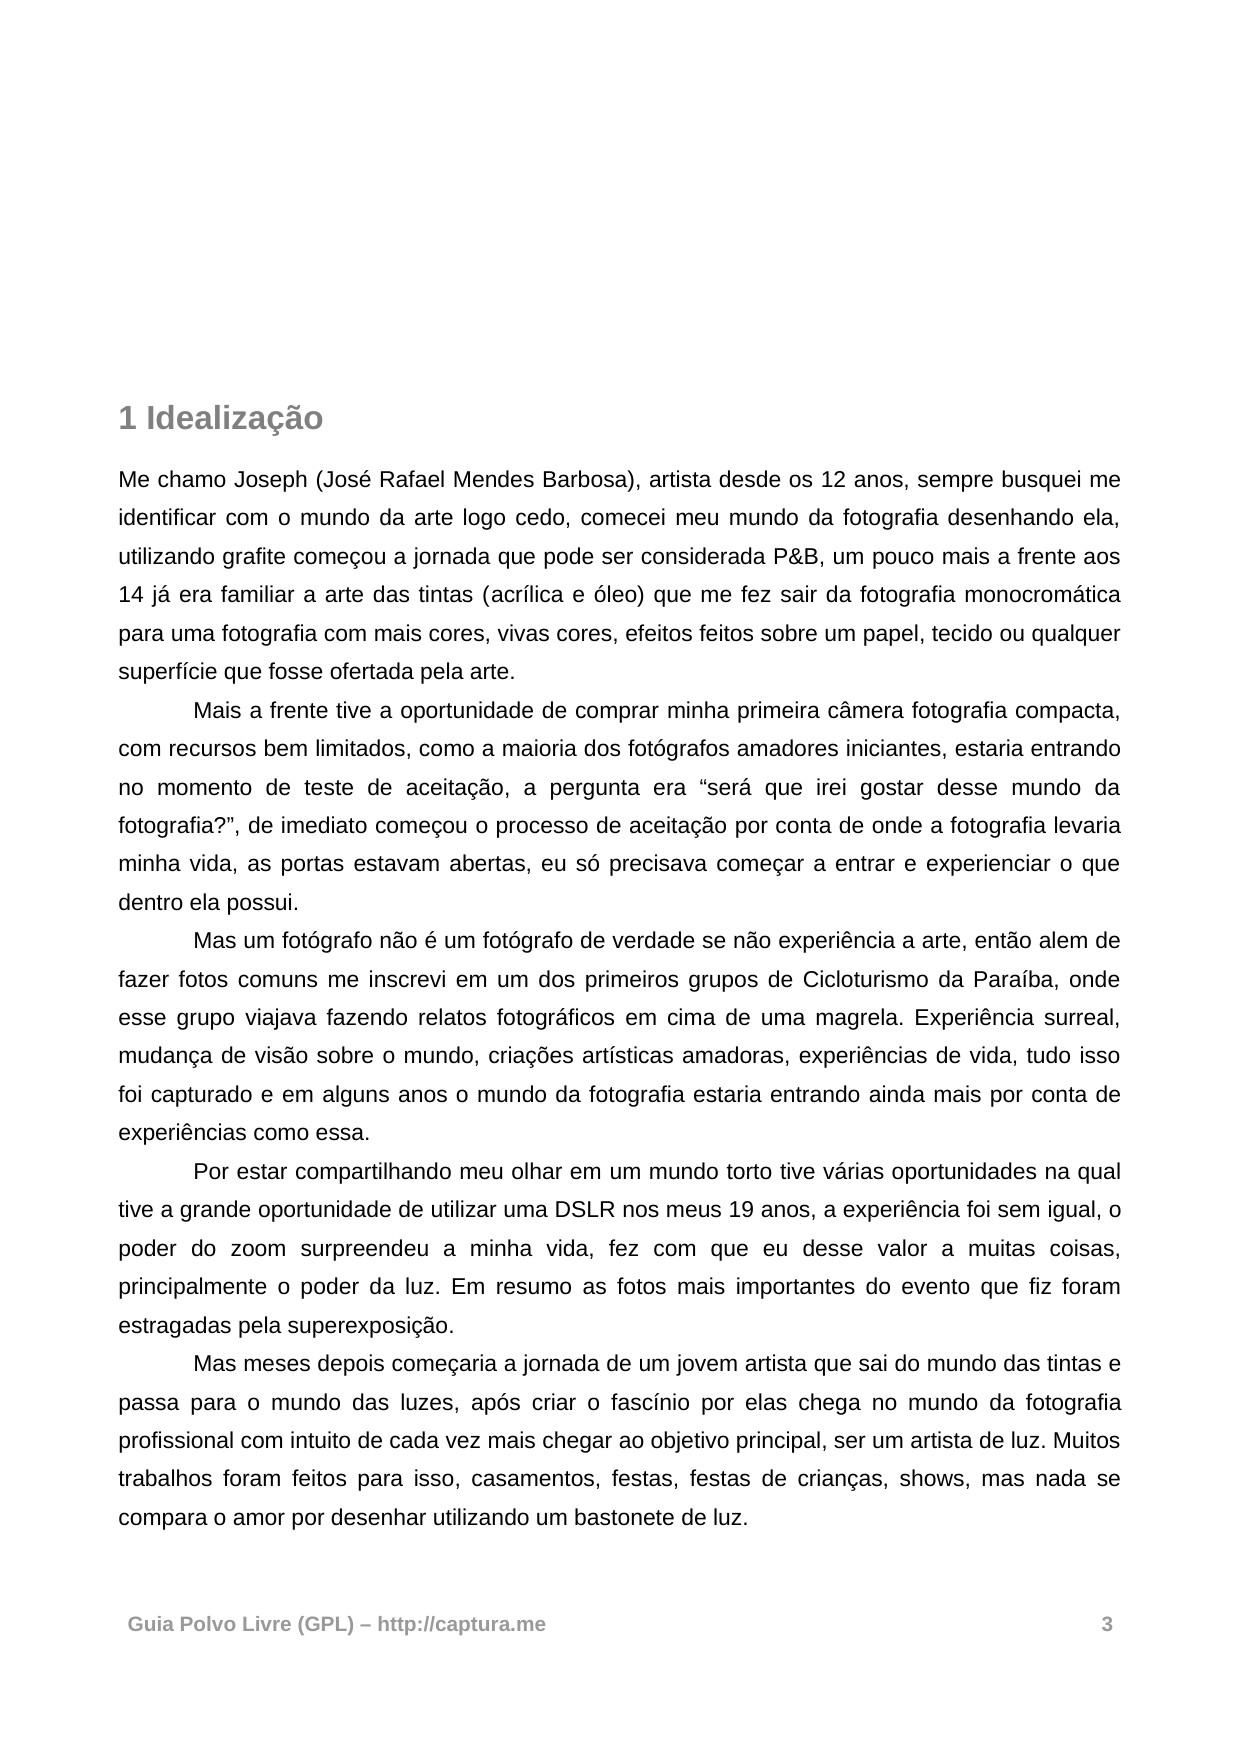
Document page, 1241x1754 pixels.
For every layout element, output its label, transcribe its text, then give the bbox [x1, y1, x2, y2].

text Mas um fotógrafo não é um fotógrafo de verdade se não experiência a arte, então alem de fazer fotos comuns me inscrevi em um dos primeiros grupos de Cicloturismo da Paraíba, onde esse grupo viajava fazendo relatos fotográficos em cima de uma magrela. Experiência surreal, mudança de visão sobre o mundo, criações artísticas amadoras, experiências de vida, tudo isso foi capturado e em alguns anos o mundo da fotografia estaria entrando ainda mais por conta de experiências como essa. [118, 928, 1122, 1146]
text Mais a frente tive a oportunidade de comprar minha primeira câmera fotografia compacta, com recursos bem limitados, como a maioria dos fotógrafos amadores iniciantes, estaria entrando no momento de teste de aceitação, a pergunta era “será que irei gostar desse mundo da fotografia?”, de imediato começou o processo de aceitação por conta de onde a fotografia levaria minha vida, as portas estavam abertas, eu só precisava começar a entrar e experienciar o que dentro ela possui. [118, 697, 1122, 915]
text Mas meses depois começaria a jornada de um jovem artista que sai do mundo das tintas e passa para o mundo das luzes, após criar o fascínio por elas chega no mundo da fotografia profissional com intuito de cada vez mais chegar ao objetivo principal, ser um artista de luz. Muitos trabalhos foram feitos para isso, casamentos, festas, festas de crianças, shows, mas nada se compara o amor por desenhar utilizando um bastonete de luz. [118, 1351, 1122, 1530]
text Me chamo Joseph (José Rafael Mendes Barbosa), artista desde os 12 anos, sempre busquei me identificar com o mundo da arte logo cedo, comecei meu mundo da fotografia desenhando ela, utilizando grafite começou a jornada que pode ser considerada P&B, um pouco mais a frente aos 14 já era familiar a arte das tintas (acrílica e óleo) que me fez sair da fotografia monocromática para uma fotografia com mais cores, vivas cores, efeitos feitos sobre um papel, tecido ou qualquer superfície que fosse ofertada pela arte. [118, 467, 1122, 684]
text Por estar compartilhando meu olhar em um mundo torto tive várias oportunidades na qual tive a grande oportunidade de utilizar uma DSLR nos meus 19 anos, a experiência foi sem igual, o poder do zoom surpreendeu a minha vida, fez com que eu desse valor a muitas coisas, principalmente o poder da luz. Em resumo as fotos mais importantes do evento que fiz foram estragadas pela superexposição. [118, 1158, 1122, 1338]
subtitle 1 Idealização [118, 399, 1122, 436]
